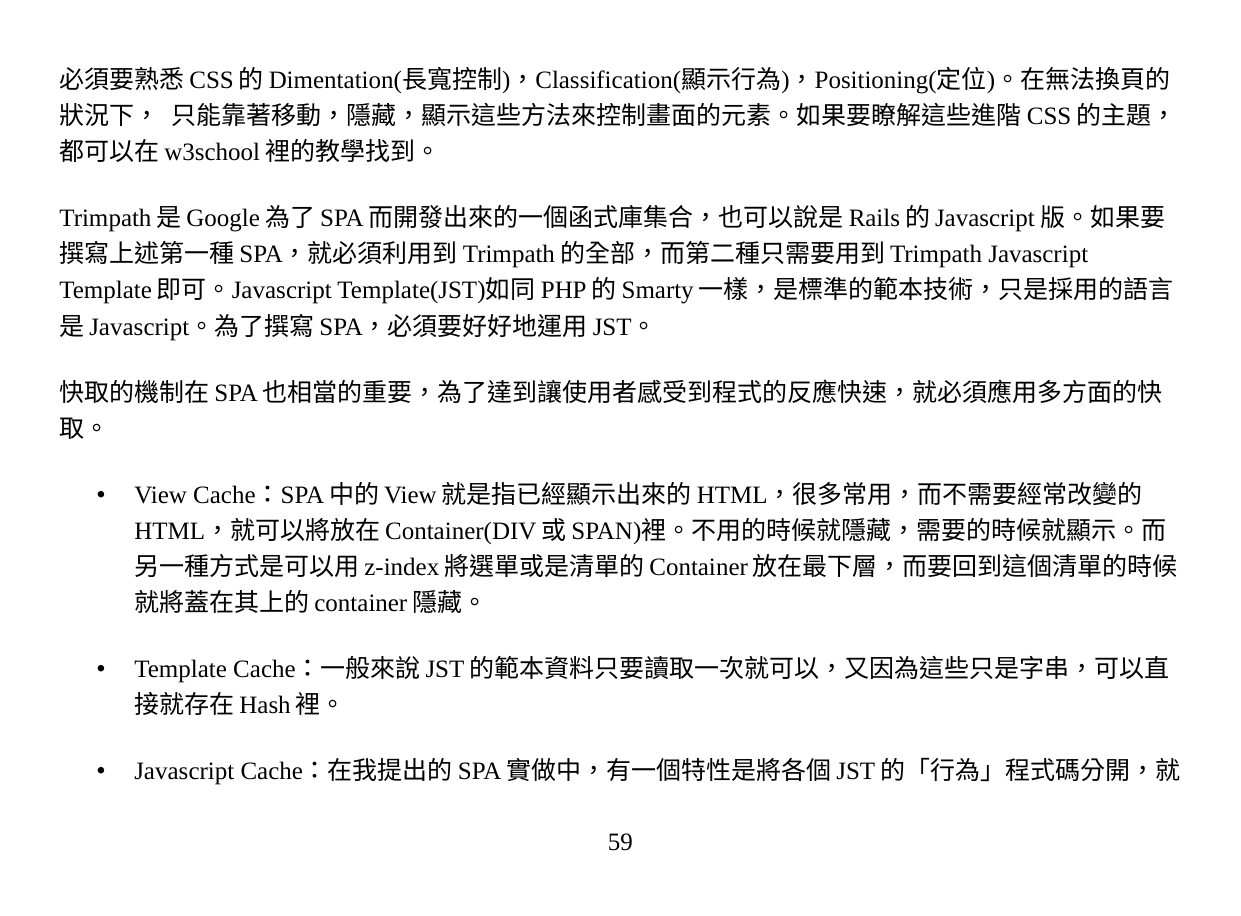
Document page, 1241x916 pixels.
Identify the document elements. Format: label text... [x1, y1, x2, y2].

text 快取的機制在SPA也相當的重要，為了達到讓使用者感受到程式的反應快速，就必須應用多方面的快取。 [59, 372, 1181, 444]
list View Cache：SPA中的View就是指已經顯示出來的HTML，很多常用，而不需要經常改變的HTML，就可以將放在Container(DIV或SPAN)裡。不用的時候就隱藏，需要的時候就顯示。而另一種方式是可以用z-index將選單或是清單的Container放在最下層，而要回到這個清單的時候就將蓋在其上的container隱藏。 [97, 474, 1181, 619]
list Template Cache：一般來說JST的範本資料只要讀取一次就可以，又因為這些只是字串，可以直接就存在Hash裡。 [97, 649, 1181, 721]
list Javascript Cache：在我提出的SPA實做中，有一個特性是將各個JST的「行為」程式碼分開，就 [97, 751, 1181, 787]
text Trimpath是Google為了SPA而開發出來的一個函式庫集合，也可以說是Rails的Javascript版。如果要撰寫上述第一種SPA，就必須利用到Trimpath的全部，而第二種只需要用到Trimpath Javascript Template即可。Javascript Template(JST)如同PHP的Smarty一樣，是標準的範本技術，只是採用的語言是Javascript。為了撰寫SPA，必須要好好地運用JST。 [59, 197, 1181, 342]
text 必須要熟悉CSS的Dimentation(長寬控制)，Classification(顯示行為)，Positioning(定位)。在無法換頁的狀況下， 只能靠著移動，隱藏，顯示這些方法來控制畫面的元素。如果要瞭解這些進階CSS的主題，都可以在w3school裡的教學找到。 [59, 59, 1181, 168]
